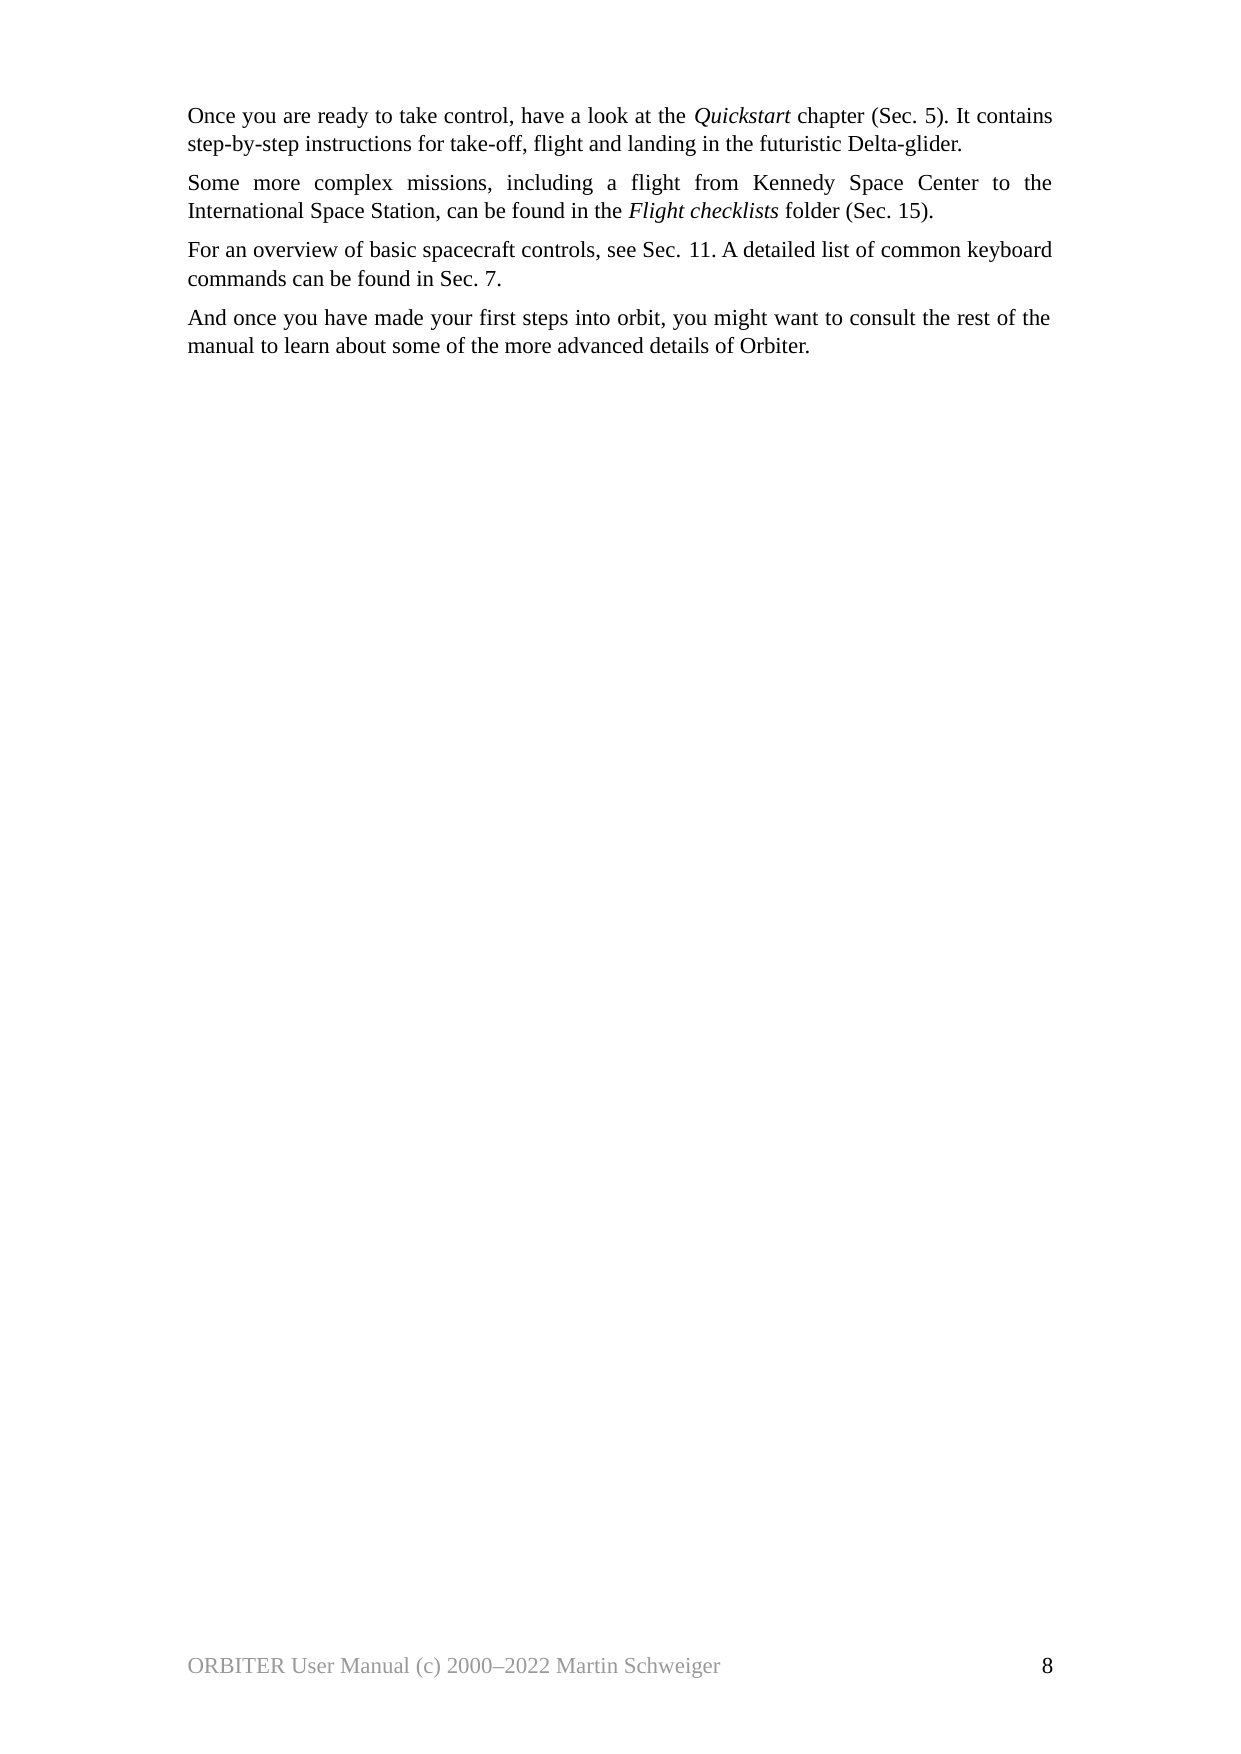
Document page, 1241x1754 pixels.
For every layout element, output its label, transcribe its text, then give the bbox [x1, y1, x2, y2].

text Some more complex missions, including a flight from Kennedy Space Center to the International Space Station, can be found in the Flight checklists folder (Sec. 15). [187, 168, 1053, 224]
text For an overview of basic spacecraft controls, see Sec. 11. A detailed list of common keyboard commands can be found in Sec. 7. [187, 235, 1053, 292]
text Once you are ready to take control, have a look at the Quickstart chapter (Sec. 5). It contains step-by-step instructions for take-off, flight and landing in the futuristic Delta-glider. [187, 100, 1053, 157]
text And once you have made your first steps into orbit, you might want to consult the rest of the manual to learn about some of the more advanced details of Orbiter. [187, 302, 1053, 359]
